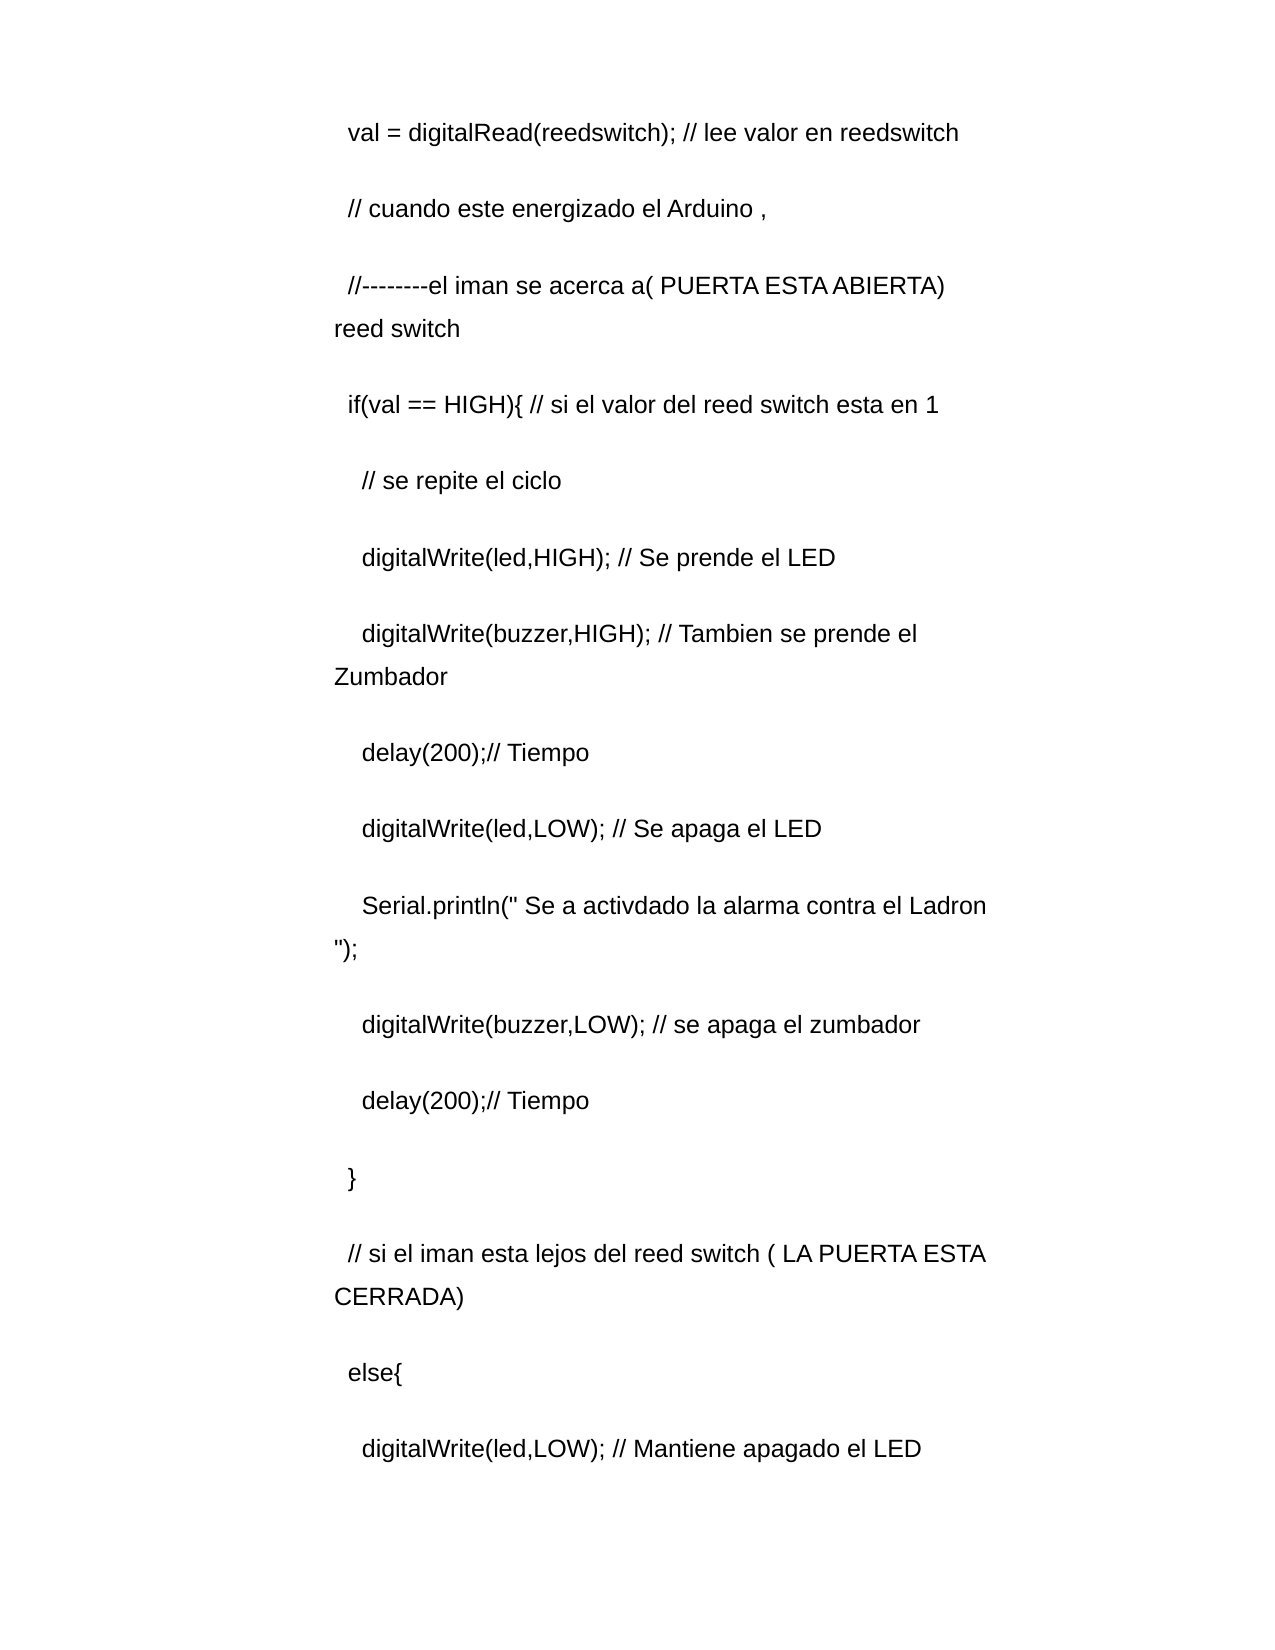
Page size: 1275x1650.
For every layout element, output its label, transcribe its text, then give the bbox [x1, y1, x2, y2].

list digitalWrite(buzzer,LOW); // se apaga el zumbador [334, 1010, 997, 1039]
list digitalWrite(buzzer,HIGH); // Tambien se prende el Zumbador [334, 619, 997, 691]
list // cuando este energizado el Arduino , [334, 194, 997, 223]
list Serial.println(" Se a activdado la alarma contra el Ladron "); [334, 891, 997, 962]
list digitalWrite(led,LOW); // Se apaga el LED [334, 814, 997, 843]
list delay(200);// Tiempo [334, 738, 997, 767]
list // se repite el ciclo [334, 466, 997, 495]
list } [334, 1162, 997, 1191]
list // si el iman esta lejos del reed switch ( LA PUERTA ESTA CERRADA) [334, 1239, 997, 1311]
list if(val == HIGH){ // si el valor del reed switch esta en 1 [334, 390, 997, 419]
list digitalWrite(led,HIGH); // Se prende el LED [334, 542, 997, 571]
list //--------el iman se acerca a( PUERTA ESTA ABIERTA) reed switch [334, 271, 997, 342]
list delay(200);// Tiempo [334, 1086, 997, 1115]
list else{ [334, 1358, 997, 1387]
list val = digitalRead(reedswitch); // lee valor en reedswitch [334, 118, 997, 147]
list digitalWrite(led,LOW); // Mantiene apagado el LED [334, 1434, 997, 1463]
